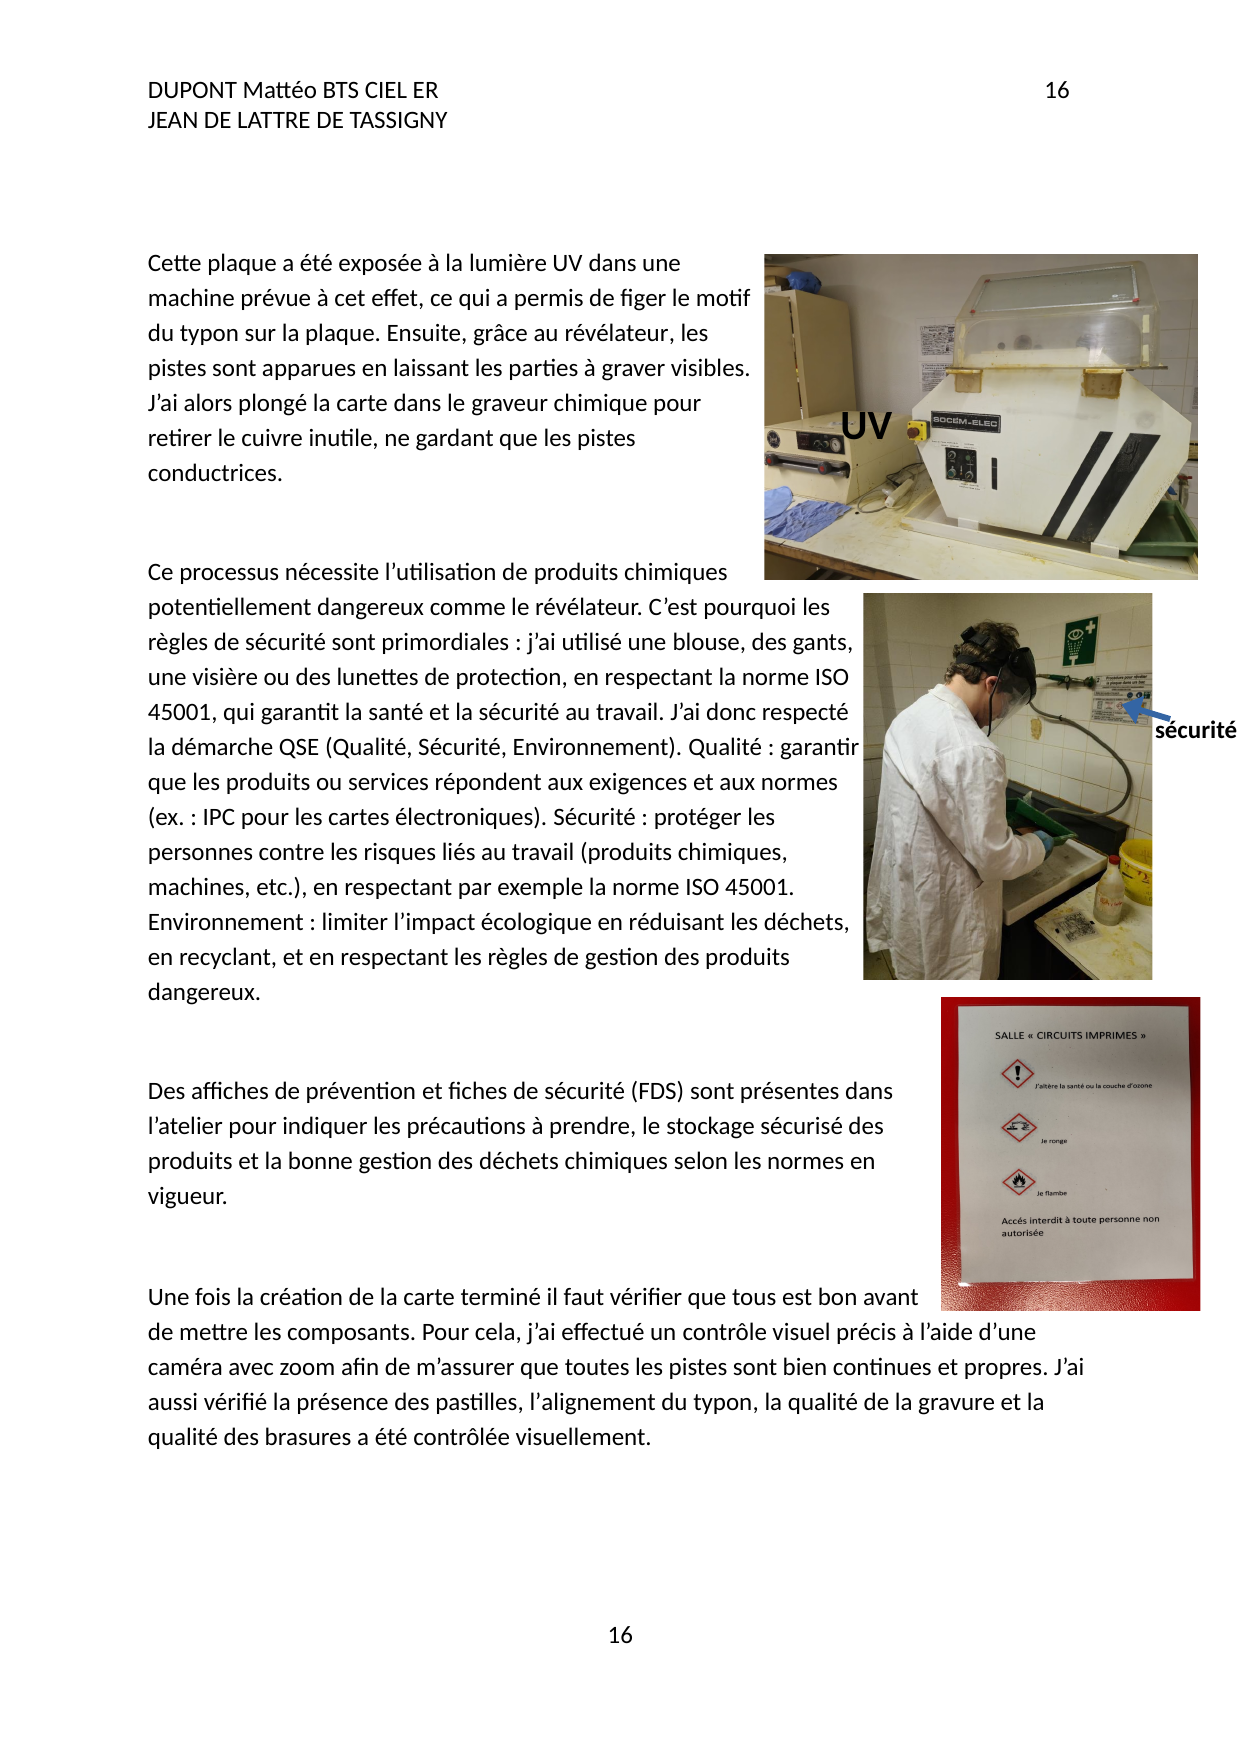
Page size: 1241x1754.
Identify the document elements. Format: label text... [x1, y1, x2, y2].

text Une fois la création de la carte terminé il faut vérifier que tous est bon avant de mettre les composants. Pour cela, j’ai effectué un contrôle visuel précis à l’aide d’une caméra avec zoom afin de m’assurer que toutes les pistes sont bien continues et propres. J’ai aussi vérifié la présence des pastilles, l’alignement du typon, la qualité de la gravure et la qualité des brasures a été contrôlée visuellement. [148, 1281, 1093, 1452]
picture [764, 254, 1198, 580]
picture [941, 997, 1201, 1311]
picture [863, 593, 1153, 980]
text Ce processus nécessite l’utilisation de produits chimiques potentiellement dangereux comme le révélateur. C’est pourquoi les règles de sécurité sont primordiales : j’ai utilisé une blouse, des gants, une visière ou des lunettes de protection, en respectant la norme ISO 45001, qui garantit la santé et la sécurité au travail. J’ai donc respecté la démarche QSE (Qualité, Sécurité, Environnement). Qualité : garantir que les produits ou services répondent aux exigences et aux normes (ex. : IPC pour les cartes électroniques). Sécurité : protéger les personnes contre les risques liés au travail (produits chimiques, machines, etc.), en respectant par exemple la norme ISO 45001. Environnement : limiter l’impact écologique en réduisant les déchets, en recyclant, et en respectant les règles de gestion des produits dangereux. [148, 556, 1093, 1006]
text Cette plaque a été exposée à la lumière UV dans une machine prévue à cet effet, ce qui a permis de figer le motif du typon sur la plaque. Ensuite, grâce au révélateur, les pistes sont apparues en laissant les parties à graver visibles. J’ai alors plongé la carte dans le graveur chimique pour retirer le cuivre inutile, ne gardant que les pistes conductrices. [148, 247, 1093, 487]
text Des affiches de prévention et fiches de sécurité (FDS) sont présentes dans l’atelier pour indiquer les précautions à prendre, le stockage sécurisé des produits et la bonne gestion des déchets chimiques selon les normes en vigueur. [148, 1075, 941, 1211]
